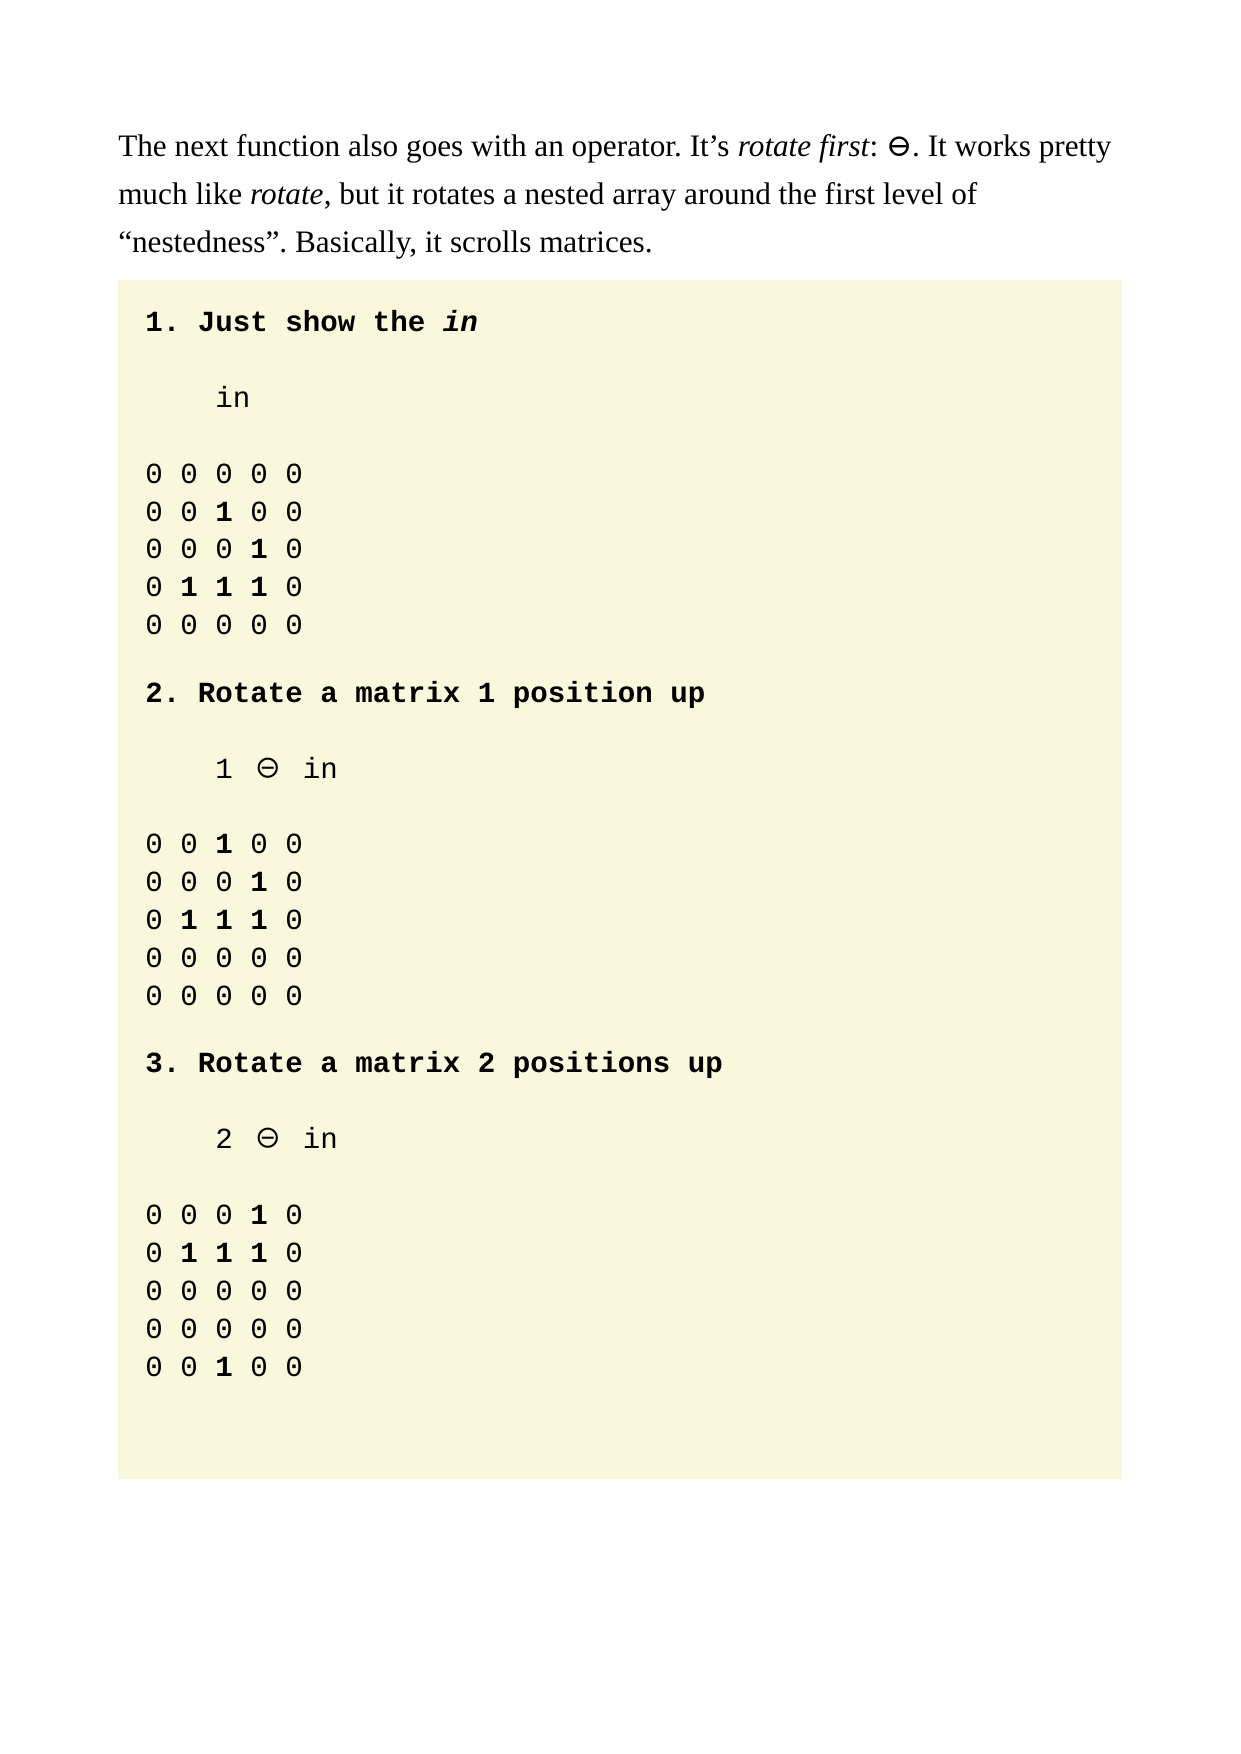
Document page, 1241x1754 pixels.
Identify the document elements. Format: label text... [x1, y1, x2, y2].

text 0 0 0 0 0 [118, 954, 1122, 1014]
text 2 ⊖ in [118, 1097, 1122, 1135]
text 2. Rotate a matrix 1 position up [118, 651, 1122, 689]
text 0 0 0 0 0 [118, 1249, 1122, 1287]
text 0 0 0 1 0 [118, 508, 1122, 546]
text in [118, 356, 1122, 394]
text 0 0 0 0 0 [118, 432, 1122, 470]
text 1 ⊖ in [118, 727, 1122, 765]
text 0 0 1 0 0 [118, 470, 1122, 508]
text 0 0 0 1 0 [118, 841, 1122, 878]
text 0 1 1 1 0 [118, 1211, 1122, 1249]
text 0 0 1 0 0 [118, 1325, 1122, 1385]
text 0 0 0 0 0 [118, 916, 1122, 954]
text 0 0 0 1 0 [118, 1173, 1122, 1211]
text 3. Rotate a matrix 2 positions up [118, 1022, 1122, 1059]
text 0 0 0 0 0 [118, 1287, 1122, 1325]
text 1. Just show the in [118, 280, 1122, 318]
text The next function also goes with an operator. It’s rotate first: ⊖. It works pretty much like rotate, but it rotates a nested array around the first level of “nestedness”. Basically, it scrolls matrices. [118, 118, 1122, 262]
text 0 0 0 0 0 [118, 583, 1122, 643]
text 0 1 1 1 0 [118, 546, 1122, 583]
text 0 0 1 0 0 [118, 803, 1122, 841]
text 0 1 1 1 0 [118, 878, 1122, 916]
